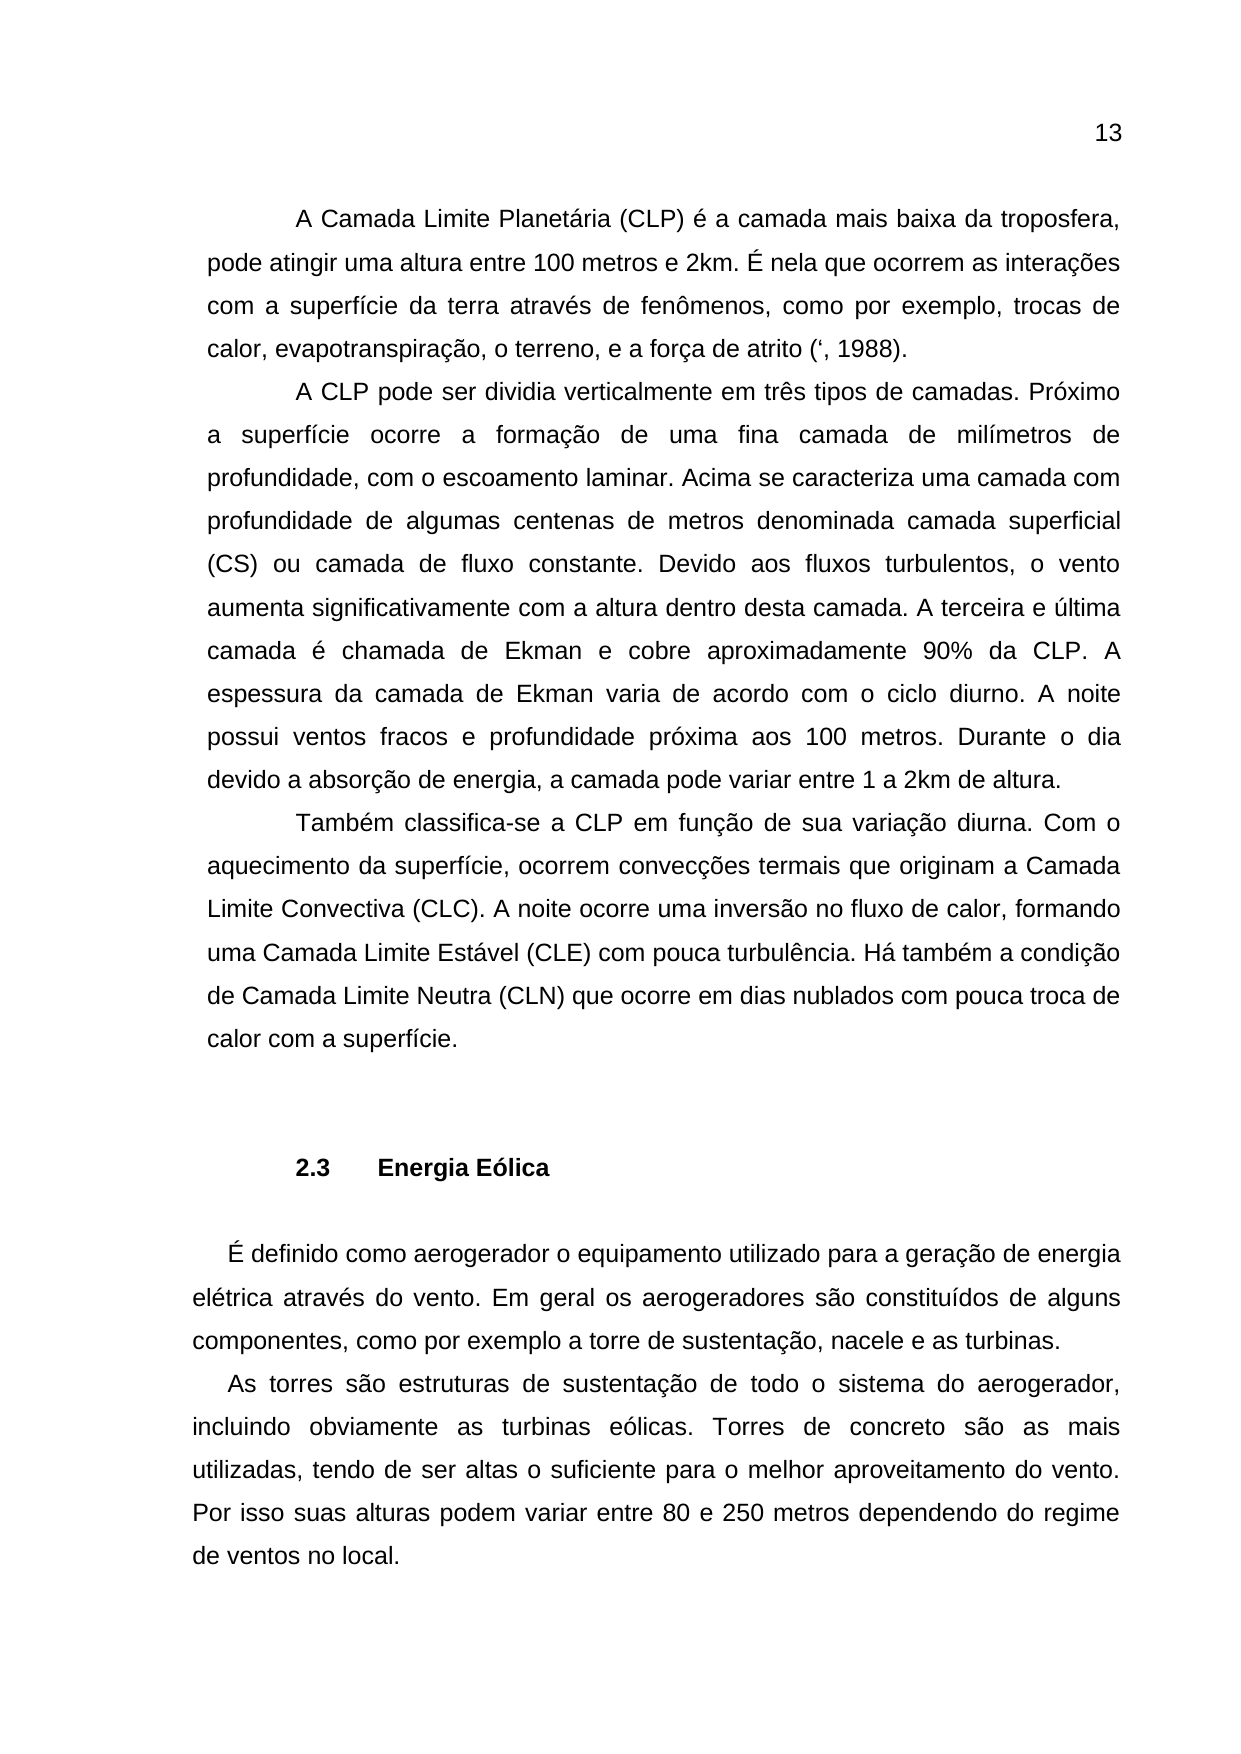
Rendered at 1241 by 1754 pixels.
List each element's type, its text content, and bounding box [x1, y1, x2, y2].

text As torres são estruturas de sustentação de todo o sistema do aerogerador, incluindo obviamente as turbinas eólicas. Torres de concreto são as mais utilizadas, tendo de ser altas o suficiente para o melhor aproveitamento do vento. Por isso suas alturas podem variar entre 80 e 250 metros dependendo do regime de ventos no local. [177, 1369, 1122, 1570]
text A Camada Limite Planetária (CLP) é a camada mais baixa da troposfera, pode atingir uma altura entre 100 metros e 2km. É nela que ocorrem as interações com a superfície da terra através de fenômenos, como por exemplo, trocas de calor, evapotranspiração, o terreno, e a força de atrito (‘, 1988). [207, 204, 1122, 362]
subtitle Energia Eólica [207, 1153, 1122, 1182]
text É definido como aerogerador o equipamento utilizado para a geração de energia elétrica através do vento. Em geral os aerogeradores são constituídos de alguns componentes, como por exemplo a torre de sustentação, nacele e as turbinas. [177, 1239, 1122, 1354]
text A CLP pode ser dividia verticalmente em três tipos de camadas. Próximo a superfície ocorre a formação de uma fina camada de milímetros de profundidade, com o escoamento laminar. Acima se caracteriza uma camada com profundidade de algumas centenas de metros denominada camada superficial (CS) ou camada de fluxo constante. Devido aos fluxos turbulentos, o vento aumenta significativamente com a altura dentro desta camada. A terceira e última camada é chamada de Ekman e cobre aproximadamente 90% da CLP. A espessura da camada de Ekman varia de acordo com o ciclo diurno. A noite possui ventos fracos e profundidade próxima aos 100 metros. Durante o dia devido a absorção de energia, a camada pode variar entre 1 a 2km de altura. [207, 377, 1122, 794]
text Também classifica-se a CLP em função de sua variação diurna. Com o aquecimento da superfície, ocorrem convecções termais que originam a Camada Limite Convectiva (CLC). A noite ocorre uma inversão no fluxo de calor, formando uma Camada Limite Estável (CLE) com pouca turbulência. Há também a condição de Camada Limite Neutra (CLN) que ocorre em dias nublados com pouca troca de calor com a superfície. [207, 808, 1122, 1052]
